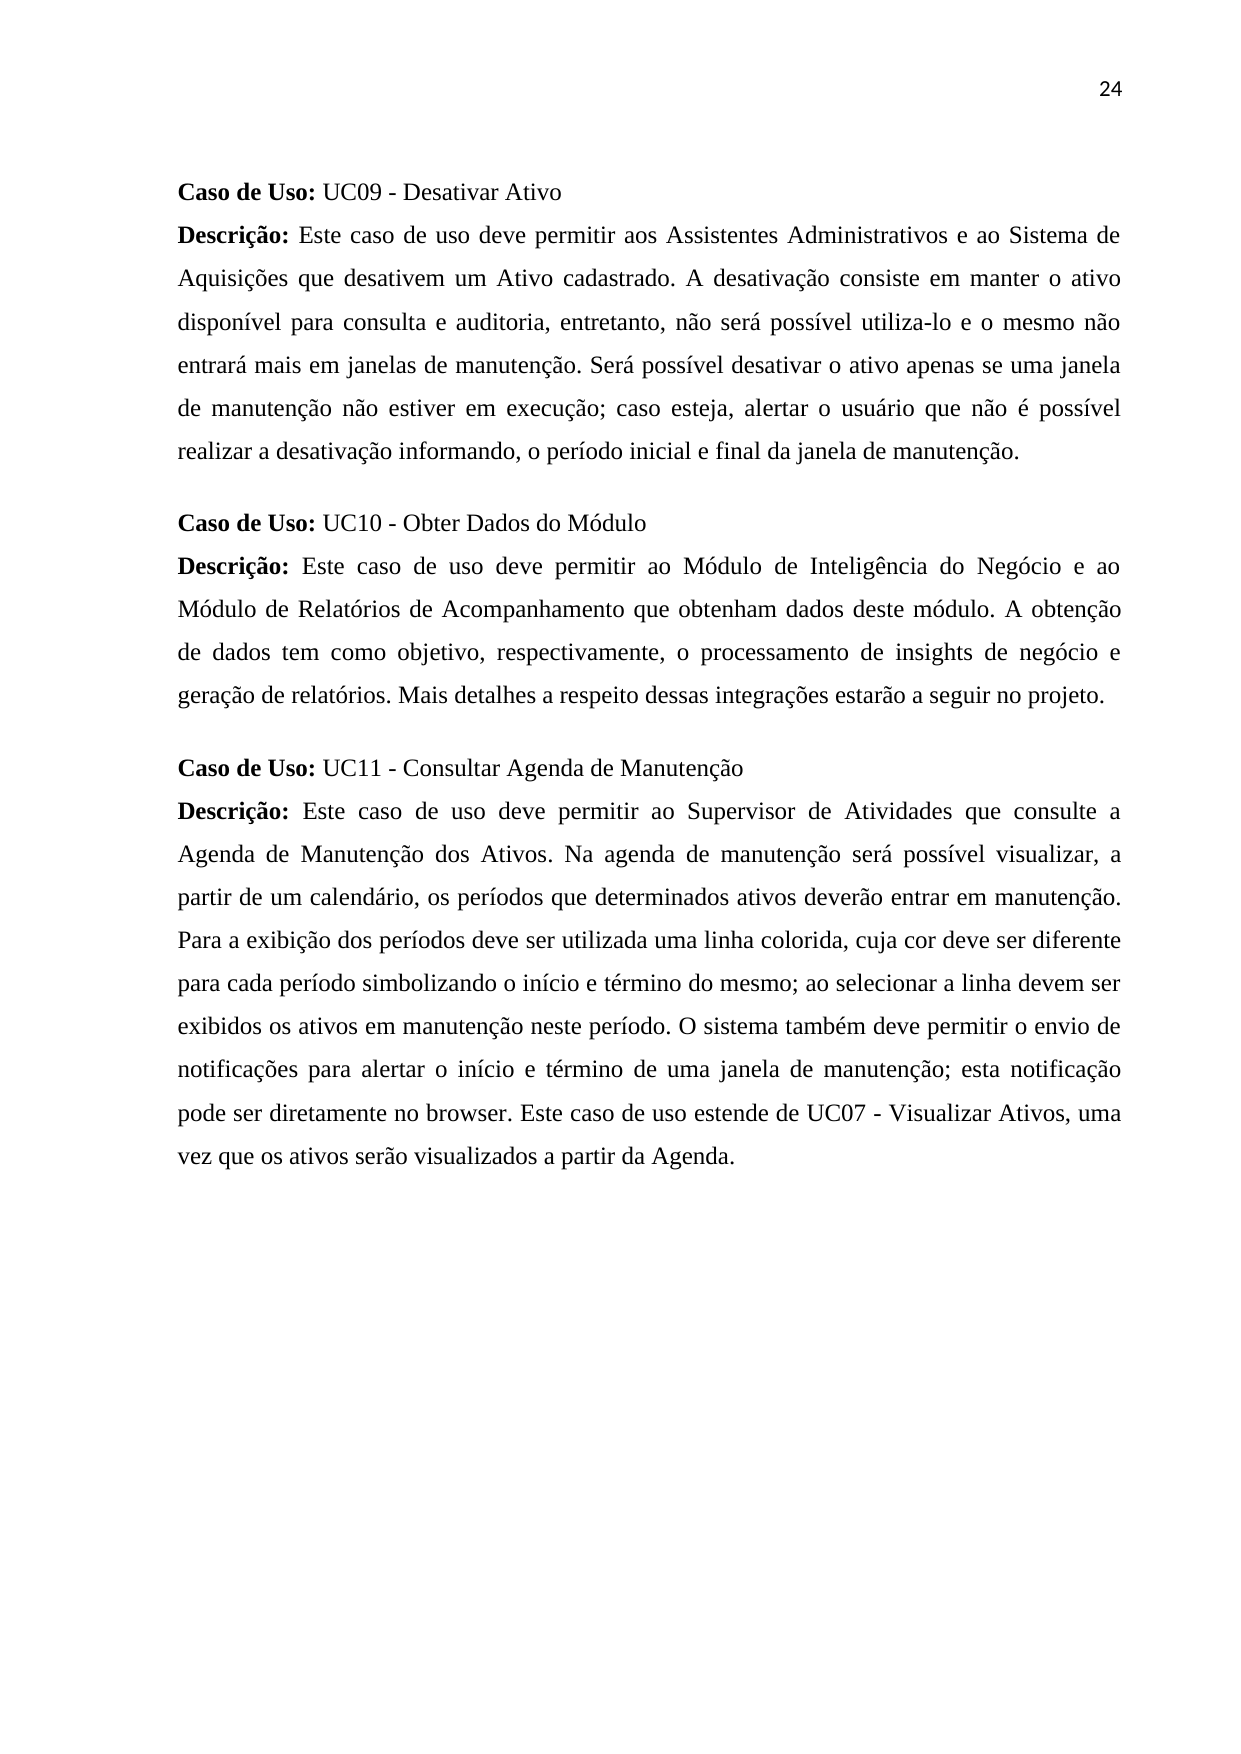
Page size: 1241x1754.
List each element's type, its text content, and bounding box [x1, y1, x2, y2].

text Caso de Uso: UC09 - Desativar Ativo [177, 177, 1122, 206]
text Caso de Uso: UC11 - Consultar Agenda de Manutenção [177, 753, 1122, 781]
text Descrição: Este caso de uso deve permitir ao Módulo de Inteligência do Negócio e ao Módulo de Relatórios de Acompanhamento que obtenham dados deste módulo. A obtenção de dados tem como objetivo, respectivamente, o processamento de insights de negócio e geração de relatórios. Mais detalhes a respeito dessas integrações estarão a seguir no projeto. [177, 551, 1122, 709]
text Caso de Uso: UC10 - Obter Dados do Módulo [177, 508, 1122, 537]
text Descrição: Este caso de uso deve permitir aos Assistentes Administrativos e ao Sistema de Aquisições que desativem um Ativo cadastrado. A desativação consiste em manter o ativo disponível para consulta e auditoria, entretanto, não será possível utiliza-lo e o mesmo não entrará mais em janelas de manutenção. Será possível desativar o ativo apenas se uma janela de manutenção não estiver em execução; caso esteja, alertar o usuário que não é possível realizar a desativação informando, o período inicial e final da janela de manutenção. [177, 220, 1122, 465]
text Descrição: Este caso de uso deve permitir ao Supervisor de Atividades que consulte a Agenda de Manutenção dos Ativos. Na agenda de manutenção será possível visualizar, a partir de um calendário, os períodos que determinados ativos deverão entrar em manutenção. Para a exibição dos períodos deve ser utilizada uma linha colorida, cuja cor deve ser diferente para cada período simbolizando o início e término do mesmo; ao selecionar a linha devem ser exibidos os ativos em manutenção neste período. O sistema também deve permitir o envio de notificações para alertar o início e término de uma janela de manutenção; esta notificação pode ser diretamente no browser. Este caso de uso estende de UC07 - Visualizar Ativos, uma vez que os ativos serão visualizados a partir da Agenda. [177, 796, 1122, 1169]
